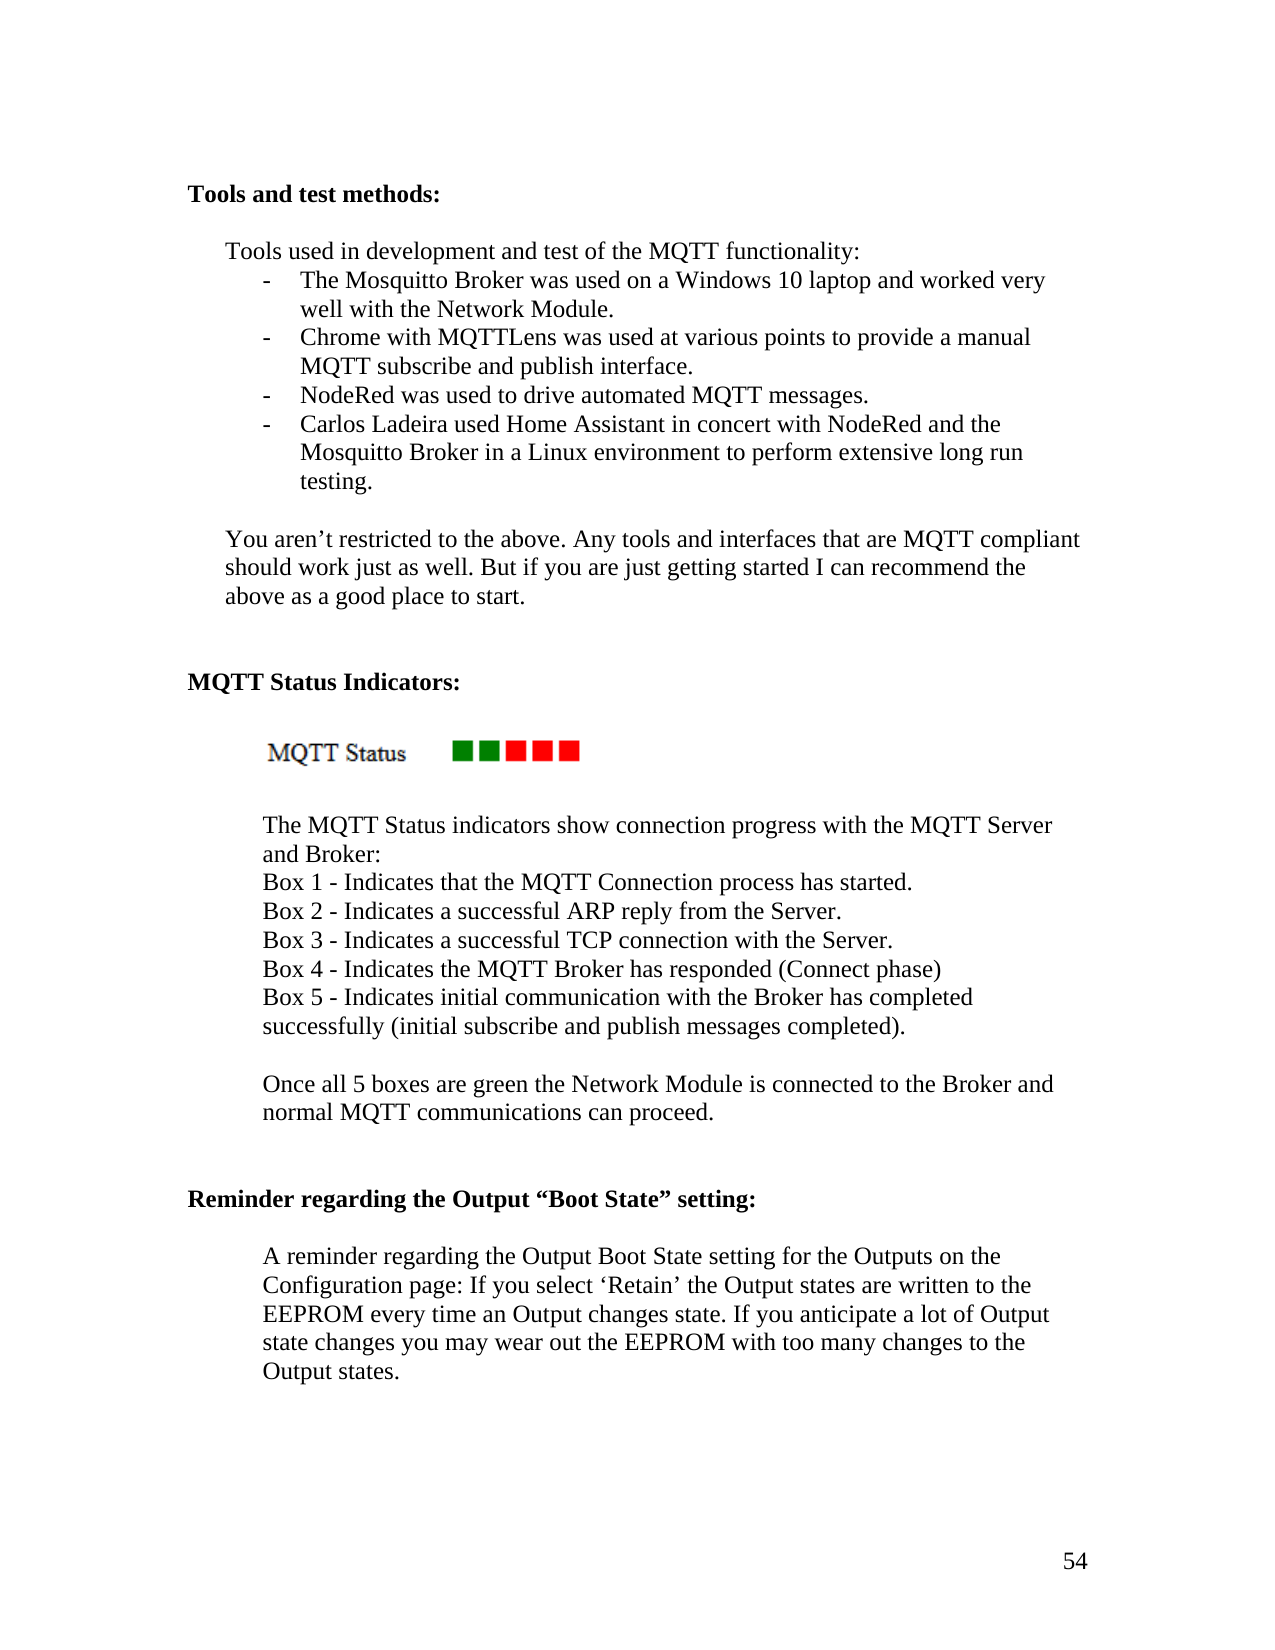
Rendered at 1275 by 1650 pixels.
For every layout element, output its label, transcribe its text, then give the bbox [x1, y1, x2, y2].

list Chrome with MQTTLens was used at various points to provide a manual MQTT subscribe and publish interface. [262, 322, 1087, 380]
text The MQTT Status indicators show connection progress with the MQTT Server and Broker: [262, 810, 1087, 867]
list Carlos Ladeira used Home Assistant in concert with NodeRed and the Mosquitto Broker in a Linux environment to perform extensive long run testing. [262, 409, 1087, 495]
text Once all 5 boxes are green the Network Module is connected to the Broker and normal MQTT communications can proceed. [262, 1069, 1087, 1126]
text Tools and test methods: [187, 179, 1087, 207]
text Box 5 - Indicates initial communication with the Broker has completed successfully (initial subscribe and publish messages completed). [262, 982, 1087, 1040]
text You aren’t restricted to the above. Any tools and interfaces that are MQTT compliant should work just as well. But if you are just getting started I can recommend the above as a good place to start. [225, 524, 1087, 610]
text Box 1 - Indicates that the MQTT Connection process has started. [262, 867, 1087, 896]
list The Mosquitto Broker was used on a Windows 10 laptop and worked very well with the Network Module. [262, 265, 1087, 322]
text Box 2 - Indicates a successful ARP reply from the Server. [262, 896, 1087, 925]
list NodeRed was used to drive automated MQTT messages. [262, 380, 1087, 409]
text Box 3 - Indicates a successful TCP connection with the Server. [262, 925, 1087, 954]
text A reminder regarding the Output Boot State setting for the Outputs on the Configuration page: If you select ‘Retain’ the Output states are written to the EEPROM every time an Output changes state. If you anticipate a lot of Output state changes you may wear out the EEPROM with too many changes to the Output states. [262, 1241, 1087, 1385]
text Reminder regarding the Output “Boot State” setting: [187, 1184, 1087, 1212]
picture [262, 725, 600, 782]
text Box 4 - Indicates the MQTT Broker has responded (Connect phase) [262, 954, 1087, 982]
text MQTT Status Indicators: [187, 667, 1087, 696]
text Tools used in development and test of the MQTT functionality: [225, 236, 1087, 265]
